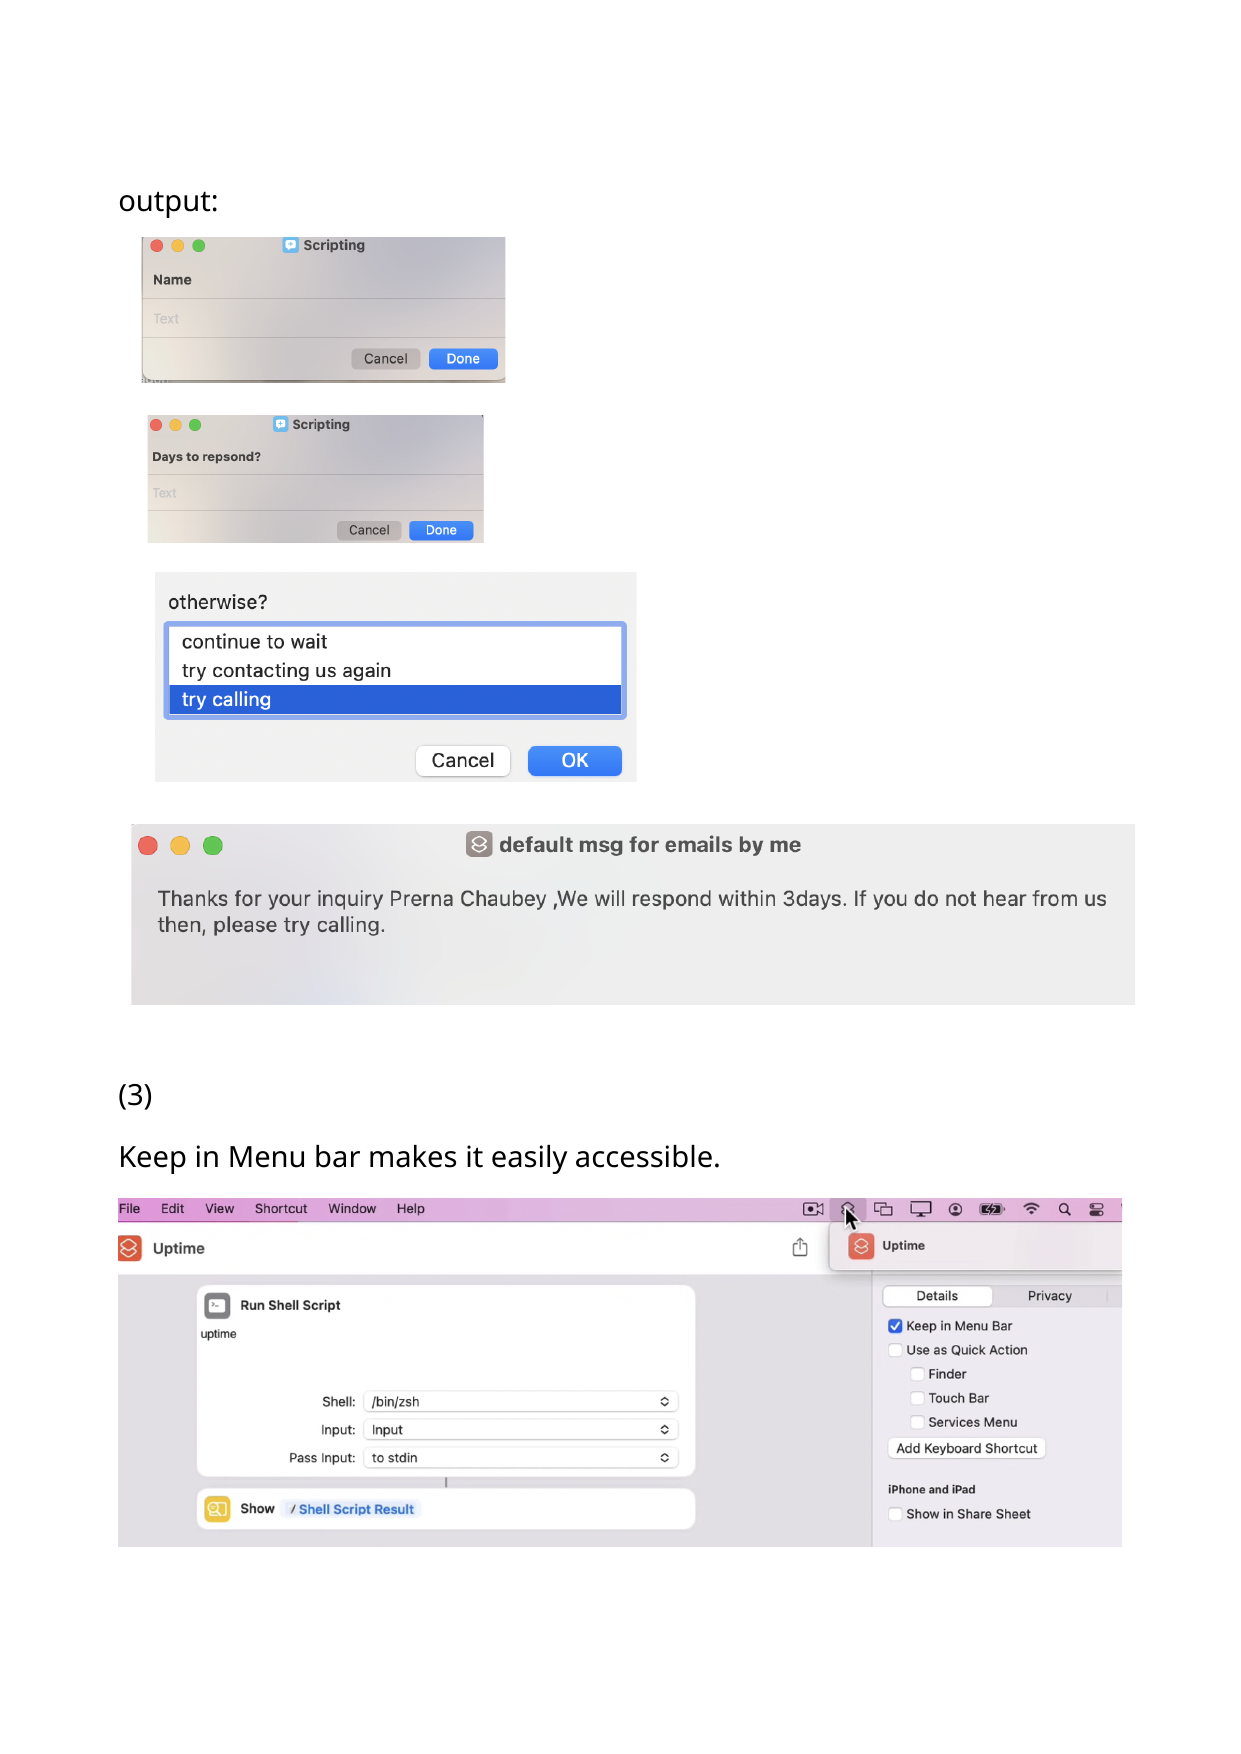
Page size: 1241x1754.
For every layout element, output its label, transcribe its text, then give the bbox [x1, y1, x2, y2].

picture [141, 237, 506, 383]
picture [147, 415, 484, 543]
text (3) [118, 1074, 1122, 1114]
text Keep in Menu bar makes it easily accessible. [118, 1137, 1122, 1176]
text output: [118, 180, 1122, 220]
picture [131, 824, 1135, 1005]
picture [118, 1198, 1123, 1547]
picture [155, 572, 637, 782]
